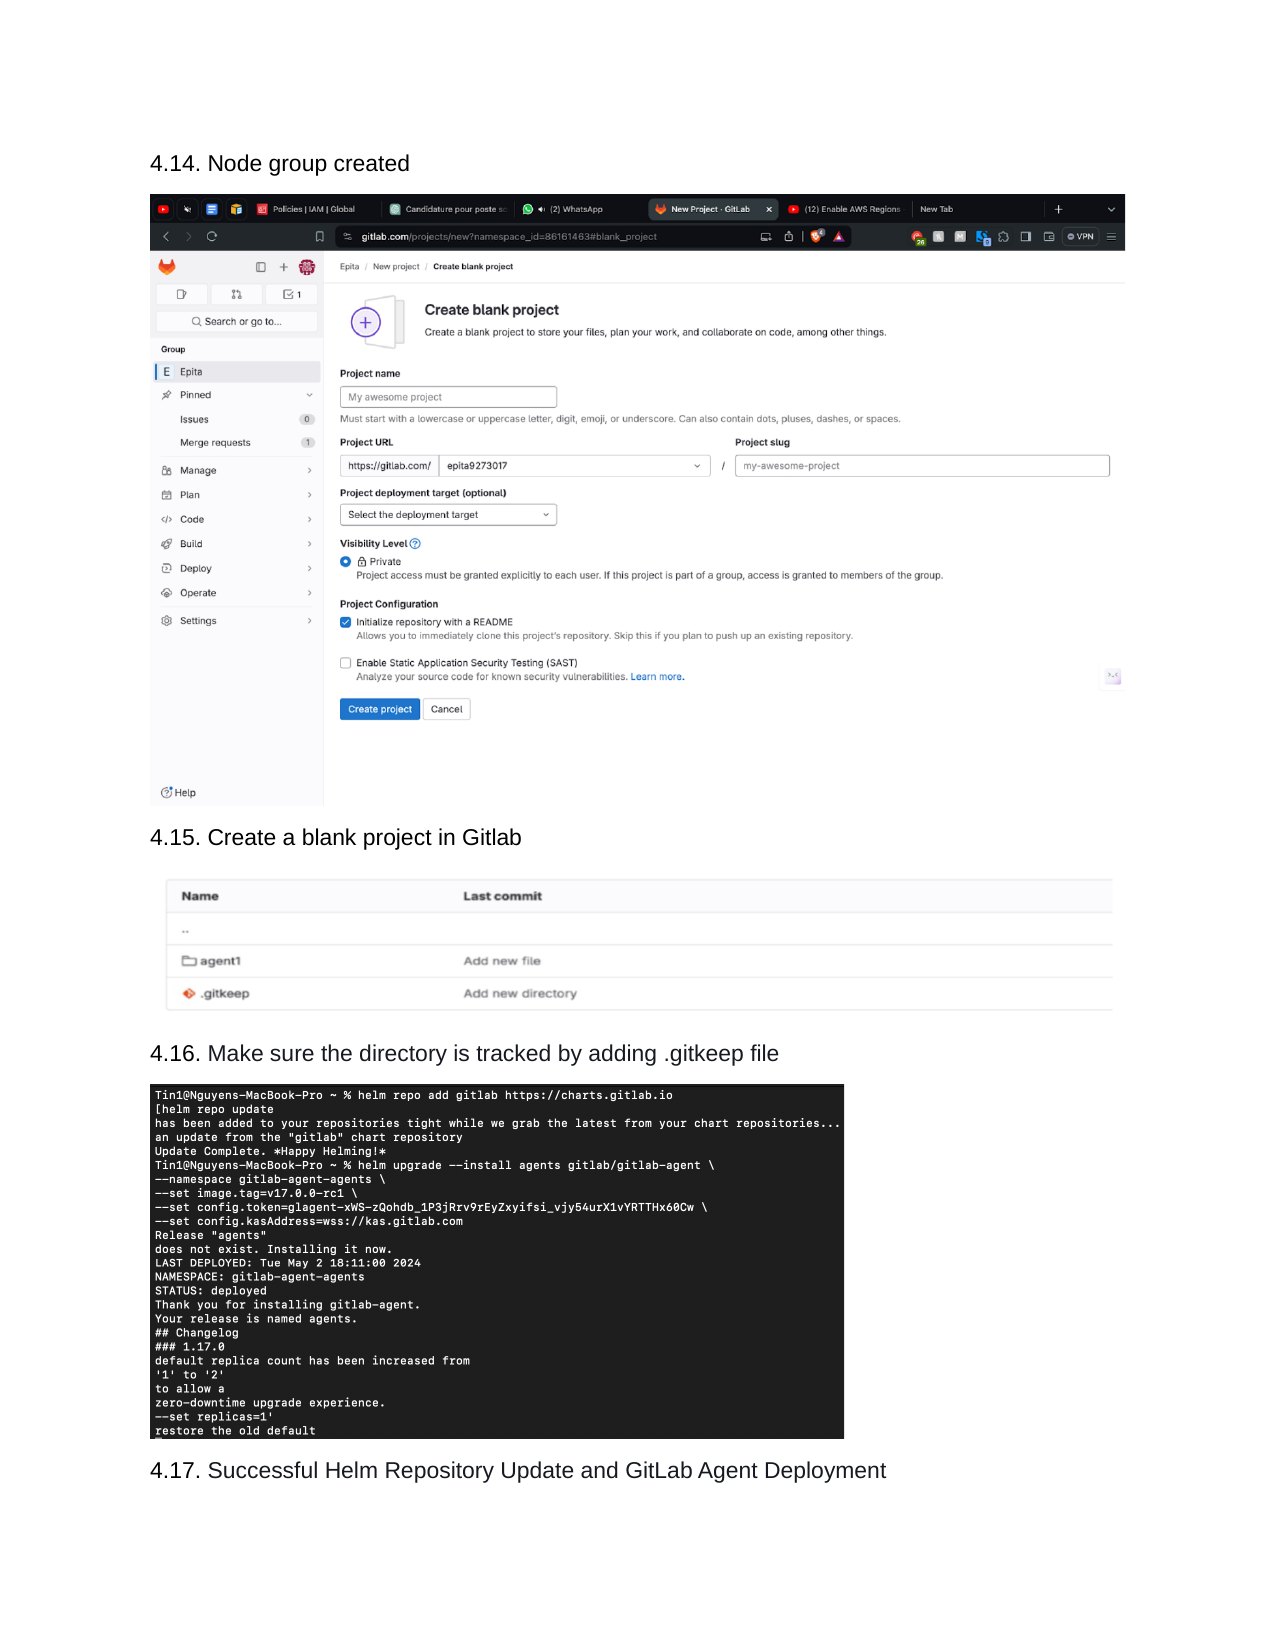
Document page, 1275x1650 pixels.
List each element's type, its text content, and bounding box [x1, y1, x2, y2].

text 4.14. Node group created [150, 150, 1125, 176]
text 4.15. Create a blank project in Gitlab [150, 824, 1125, 850]
text 4.16. Make sure the directory is tracked by adding .gitkeep file [150, 1039, 1125, 1066]
text 4.17. Successful Helm Repository Update and GitLab Agent Deployment [150, 1457, 1125, 1484]
